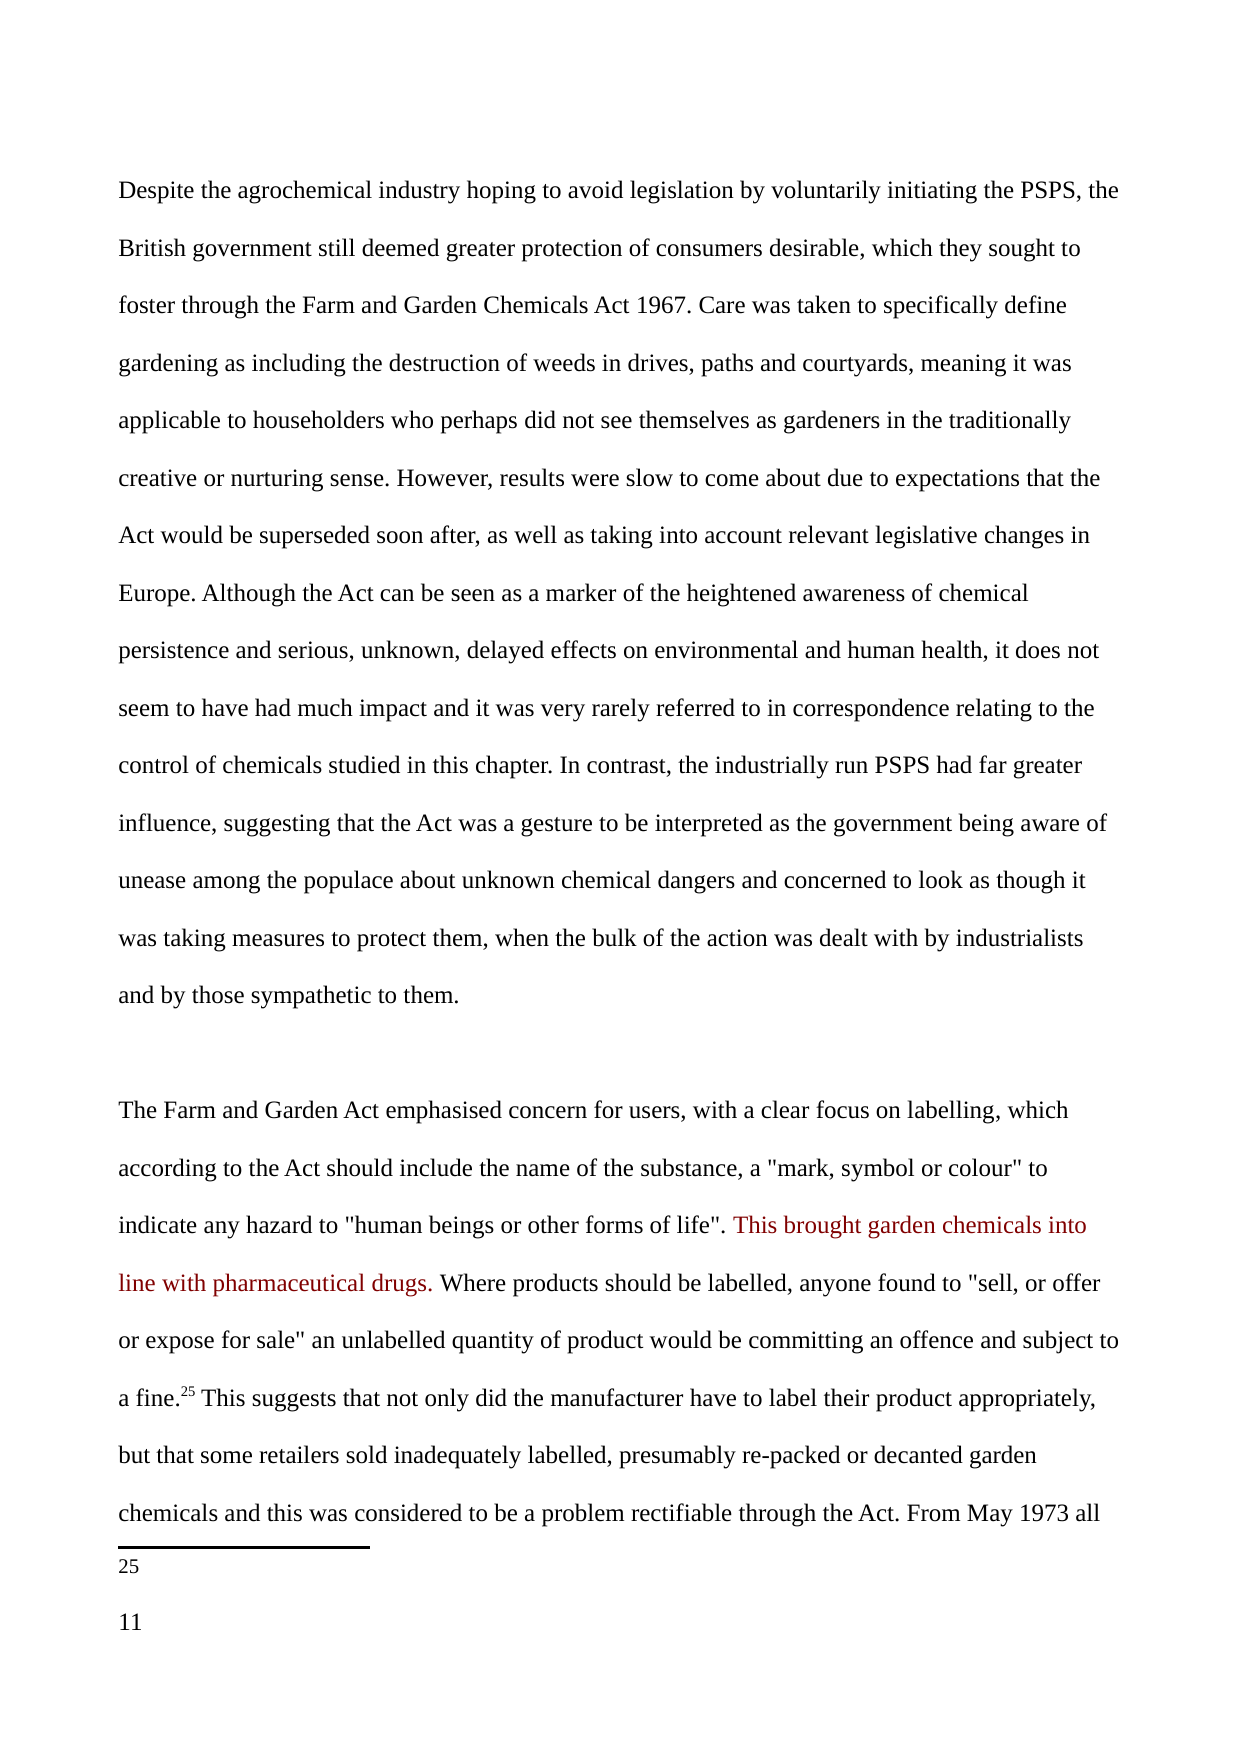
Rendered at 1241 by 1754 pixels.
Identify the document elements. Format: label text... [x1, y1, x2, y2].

text The Farm and Garden Act emphasised concern for users, with a clear focus on labelling, which according to the Act should include the name of the substance, a "mark, symbol or colour" to indicate any hazard to "human beings or other forms of life". This brought garden chemicals into line with pharmaceutical drugs. Where products should be labelled, anyone found to "sell, or offer or expose for sale" an unlabelled quantity of product would be committing an offence and subject to a fine. This suggests that not only did the manufacturer have to label their product appropriately, but that some retailers sold inadequately labelled, presumably re-packed or decanted garden chemicals and this was considered to be a problem rectifiable through the Act. From May 1973 all [118, 1096, 1122, 1527]
text Despite the agrochemical industry hoping to avoid legislation by voluntarily initiating the PSPS, the British government still deemed greater protection of consumers desirable, which they sought to foster through the Farm and Garden Chemicals Act 1967. Care was taken to specifically define gardening as including the destruction of weeds in drives, paths and courtyards, meaning it was applicable to householders who perhaps did not see themselves as gardeners in the traditionally creative or nurturing sense. However, results were slow to come about due to expectations that the Act would be superseded soon after, as well as taking into account relevant legislative changes in Europe. Although the Act can be seen as a marker of the heightened awareness of chemical persistence and serious, unknown, delayed effects on environmental and human health, it does not seem to have had much impact and it was very rarely referred to in correspondence relating to the control of chemicals studied in this chapter. In contrast, the industrially run PSPS had far greater influence, suggesting that the Act was a gesture to be interpreted as the government being aware of unease among the populace about unknown chemical dangers and concerned to look as though it was taking measures to protect them, when the bulk of the action was dealt with by industrialists and by those sympathetic to them. [118, 176, 1122, 1009]
